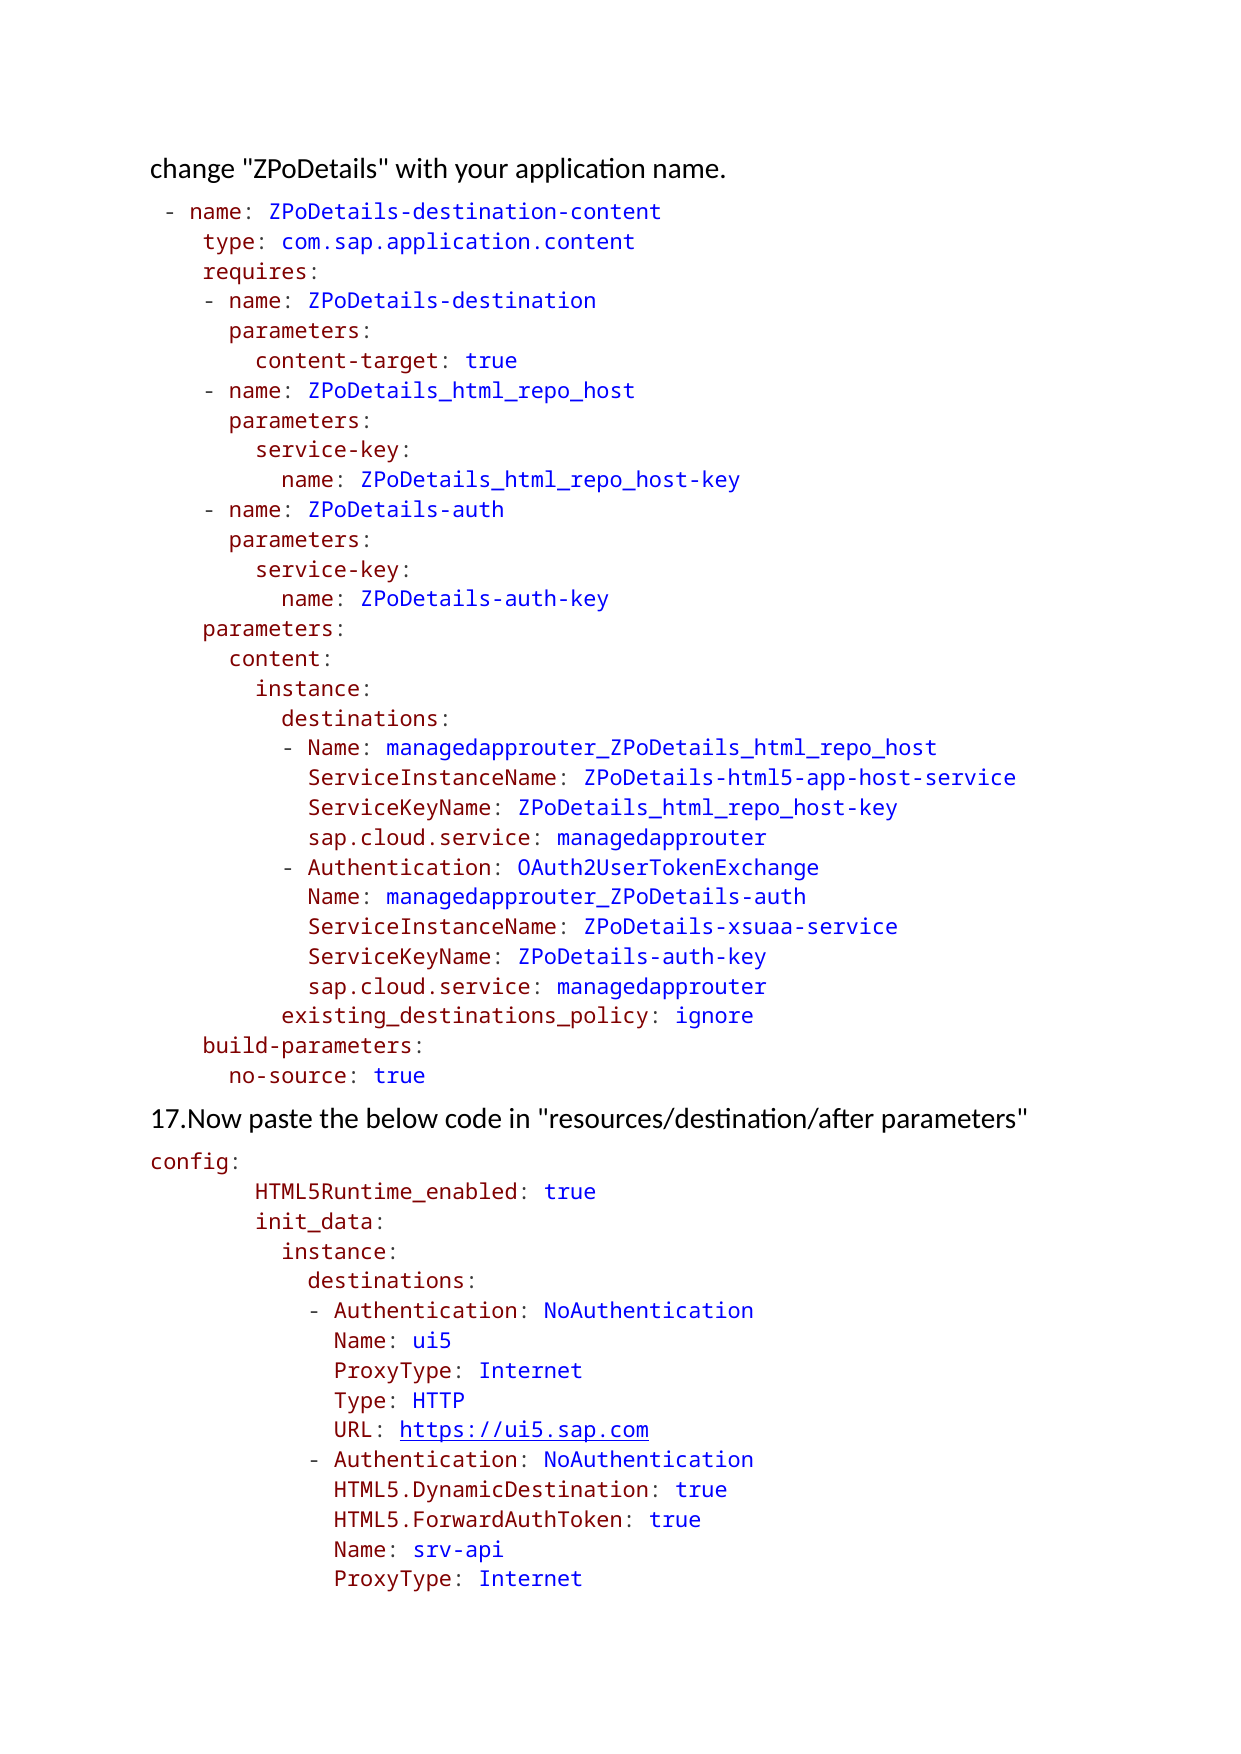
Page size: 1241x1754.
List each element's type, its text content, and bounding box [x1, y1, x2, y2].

text change "ZPoDetails" with your application name. [150, 150, 1090, 186]
text ProxyType: Internet [150, 1563, 1090, 1593]
text build-parameters: [150, 1030, 1090, 1060]
text instance: [150, 1236, 1090, 1265]
text HTML5.ForwardAuthToken: true [150, 1504, 1090, 1533]
text type: com.sap.application.content [150, 226, 1090, 256]
text ServiceKeyName: ZPoDetails-auth-key [150, 941, 1090, 971]
text Name: ui5 [150, 1325, 1090, 1355]
text ServiceInstanceName: ZPoDetails-html5-app-host-service [150, 762, 1090, 792]
text ProxyType: Internet [150, 1355, 1090, 1384]
text instance: [150, 673, 1090, 702]
text ServiceKeyName: ZPoDetails_html_repo_host-key [150, 792, 1090, 822]
text HTML5.DynamicDestination: true [150, 1474, 1090, 1504]
text - Name: managedapprouter_ZPoDetails_html_repo_host [150, 732, 1090, 762]
text HTML5Runtime_enabled: true [150, 1176, 1090, 1206]
text - Authentication: NoAuthentication [150, 1444, 1090, 1474]
text 17.Now paste the below code in "resources/destination/after parameters" [150, 1100, 1090, 1136]
text - Authentication: OAuth2UserTokenExchange [150, 851, 1090, 881]
text init_data: [150, 1206, 1090, 1236]
text - name: ZPoDetails_html_repo_host [150, 375, 1090, 404]
text destinations: [150, 1265, 1090, 1295]
text service-key: [150, 553, 1090, 583]
text sap.cloud.service: managedapprouter [150, 971, 1090, 1000]
text parameters: [150, 315, 1090, 345]
text - name: ZPoDetails-auth [150, 494, 1090, 524]
text config: [150, 1146, 1090, 1176]
text - name: ZPoDetails-destination-content [150, 196, 1090, 226]
text destinations: [150, 702, 1090, 732]
text content-target: true [150, 345, 1090, 375]
text name: ZPoDetails_html_repo_host-key [150, 464, 1090, 494]
text sap.cloud.service: managedapprouter [150, 822, 1090, 851]
text URL: https://ui5.sap.com [150, 1414, 1090, 1444]
text Name: managedapprouter_ZPoDetails-auth [150, 881, 1090, 911]
text ServiceInstanceName: ZPoDetails-xsuaa-service [150, 911, 1090, 941]
text Type: HTTP [150, 1384, 1090, 1414]
text service-key: [150, 434, 1090, 464]
text Name: srv-api [150, 1533, 1090, 1563]
text no-source: true [150, 1060, 1090, 1090]
text requires: [150, 256, 1090, 285]
text parameters: [150, 524, 1090, 553]
text - name: ZPoDetails-destination [150, 285, 1090, 315]
text parameters: [150, 404, 1090, 434]
text existing_destinations_policy: ignore [150, 1000, 1090, 1030]
text parameters: [150, 613, 1090, 643]
text - Authentication: NoAuthentication [150, 1295, 1090, 1325]
text content: [150, 643, 1090, 673]
text name: ZPoDetails-auth-key [150, 583, 1090, 613]
